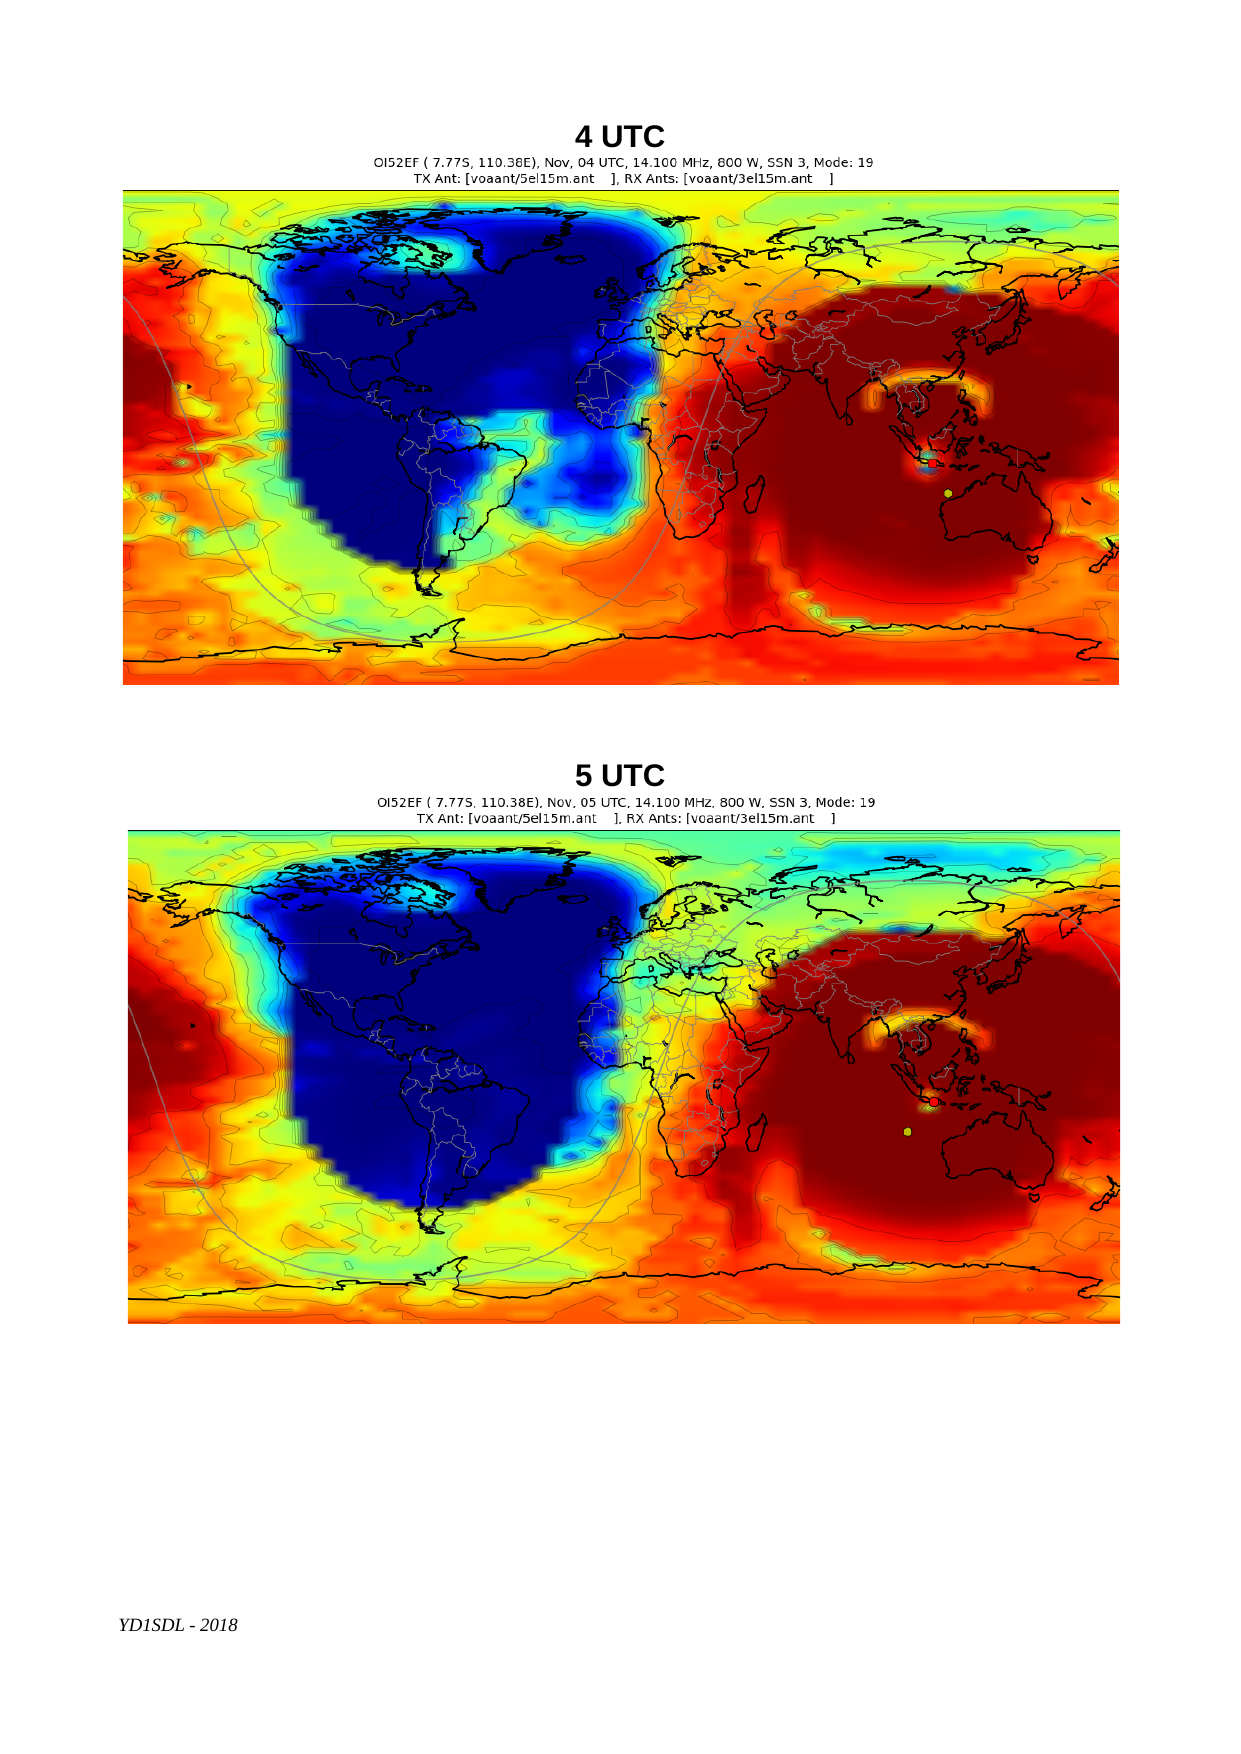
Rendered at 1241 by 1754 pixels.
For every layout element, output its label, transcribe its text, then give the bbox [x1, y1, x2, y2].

picture [127, 792, 1121, 1324]
picture [122, 154, 1119, 685]
text 5 UTC [118, 757, 1122, 792]
text 4 UTC [118, 118, 1122, 154]
